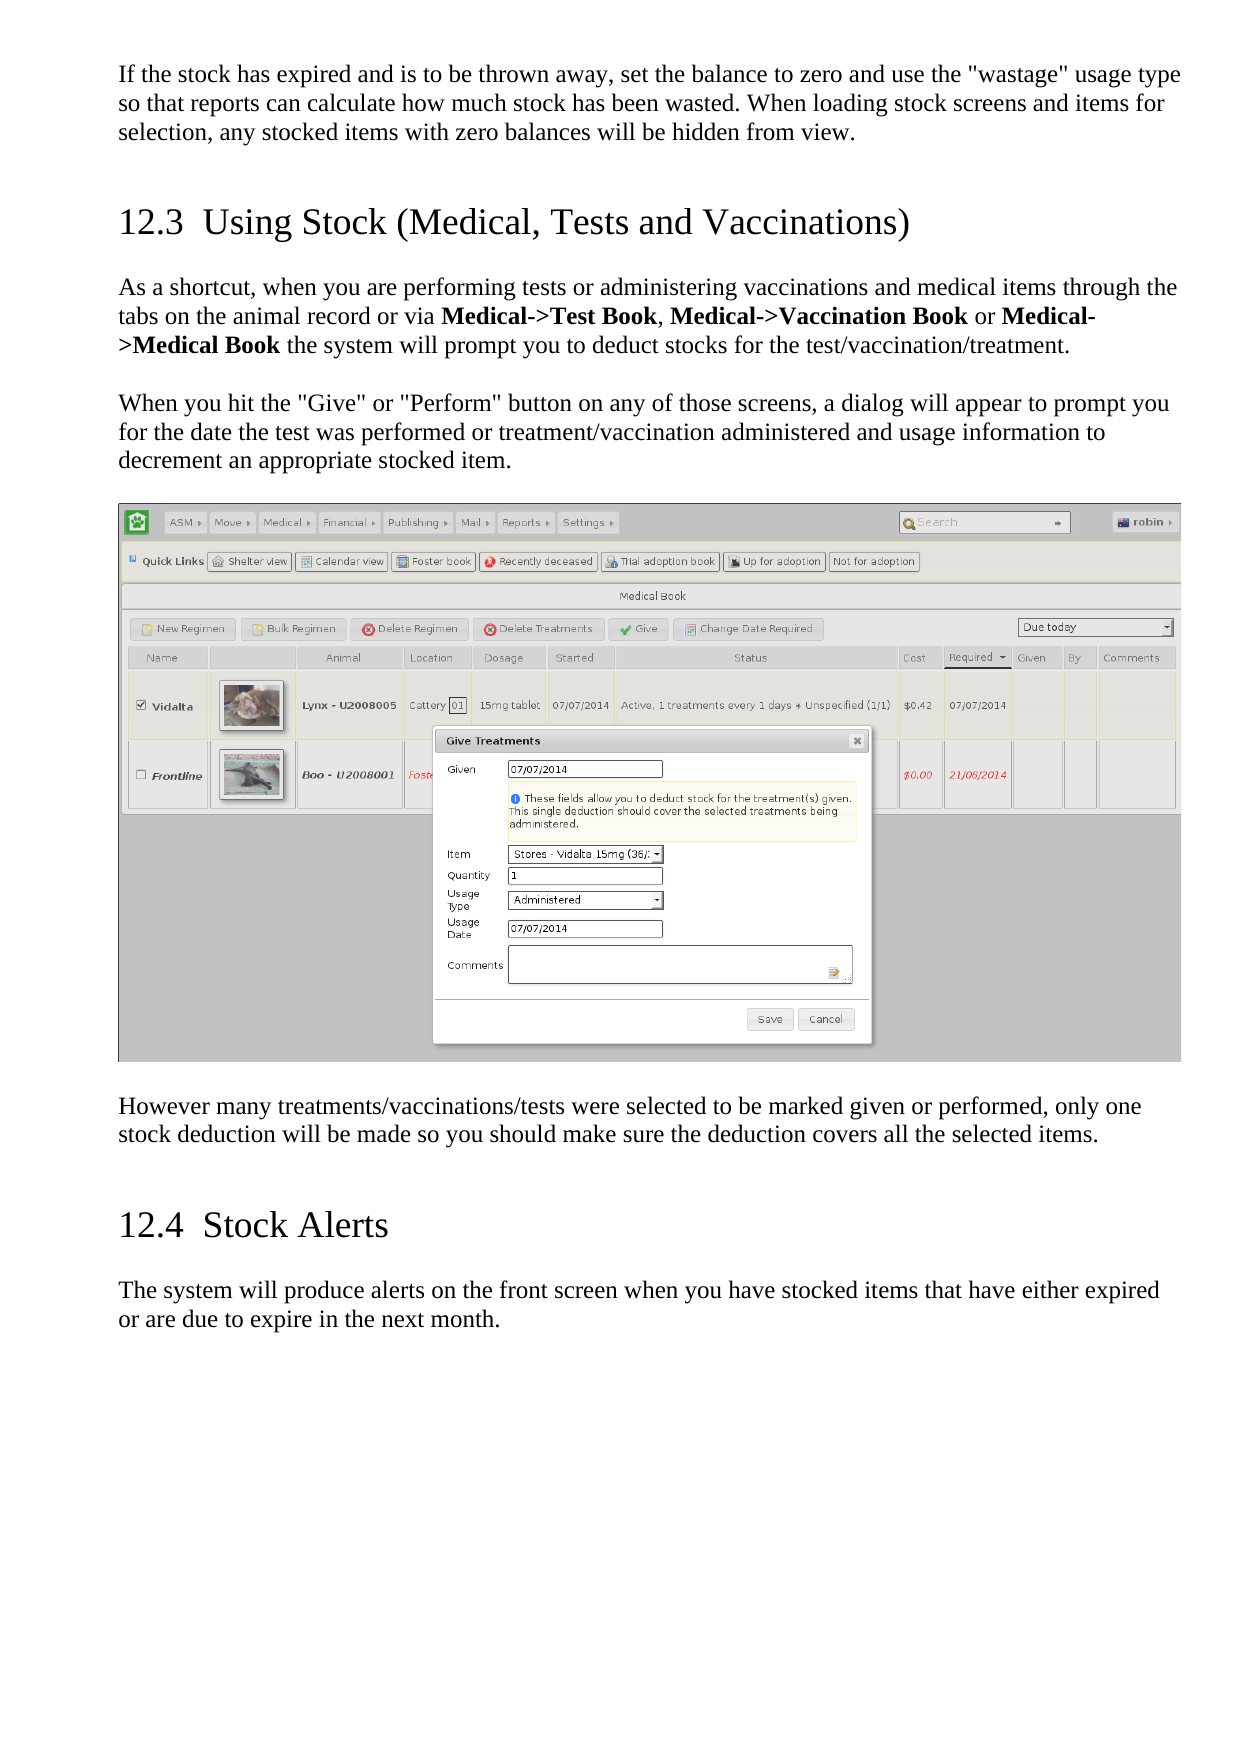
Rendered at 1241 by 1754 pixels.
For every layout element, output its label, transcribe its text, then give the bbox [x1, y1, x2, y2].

subtitle Stock Alerts [118, 1203, 1181, 1246]
text However many treatments/vaccinations/tests were selected to be marked given or performed, only one stock deduction will be made so you should make sure the deduction covers all the selected items. [118, 1091, 1181, 1148]
text The system will produce alerts on the front screen when you have stocked items that have either expired or are due to expire in the next month. [118, 1275, 1181, 1333]
text As a shortcut, when you are performing tests or administering vaccinations and medical items through the tabs on the animal record or via Medical->Test Book, Medical->Vaccination Book or Medical->Medical Book the system will prompt you to deduct stocks for the test/vaccination/treatment. [118, 272, 1181, 359]
subtitle Using Stock (Medical, Tests and Vaccinations) [118, 200, 1181, 243]
text If the stock has expired and is to be thrown away, set the balance to zero and use the "wastage" usage type so that reports can calculate how much stock has been wasted. When loading stock screens and items for selection, any stocked items with zero balances will be hidden from view. [118, 59, 1181, 145]
picture [118, 503, 1182, 1062]
text When you hit the "Give" or "Perform" button on any of those screens, a dialog will appear to prompt you for the date the test was performed or treatment/vaccination administered and usage information to decrement an appropriate stocked item. [118, 388, 1181, 474]
